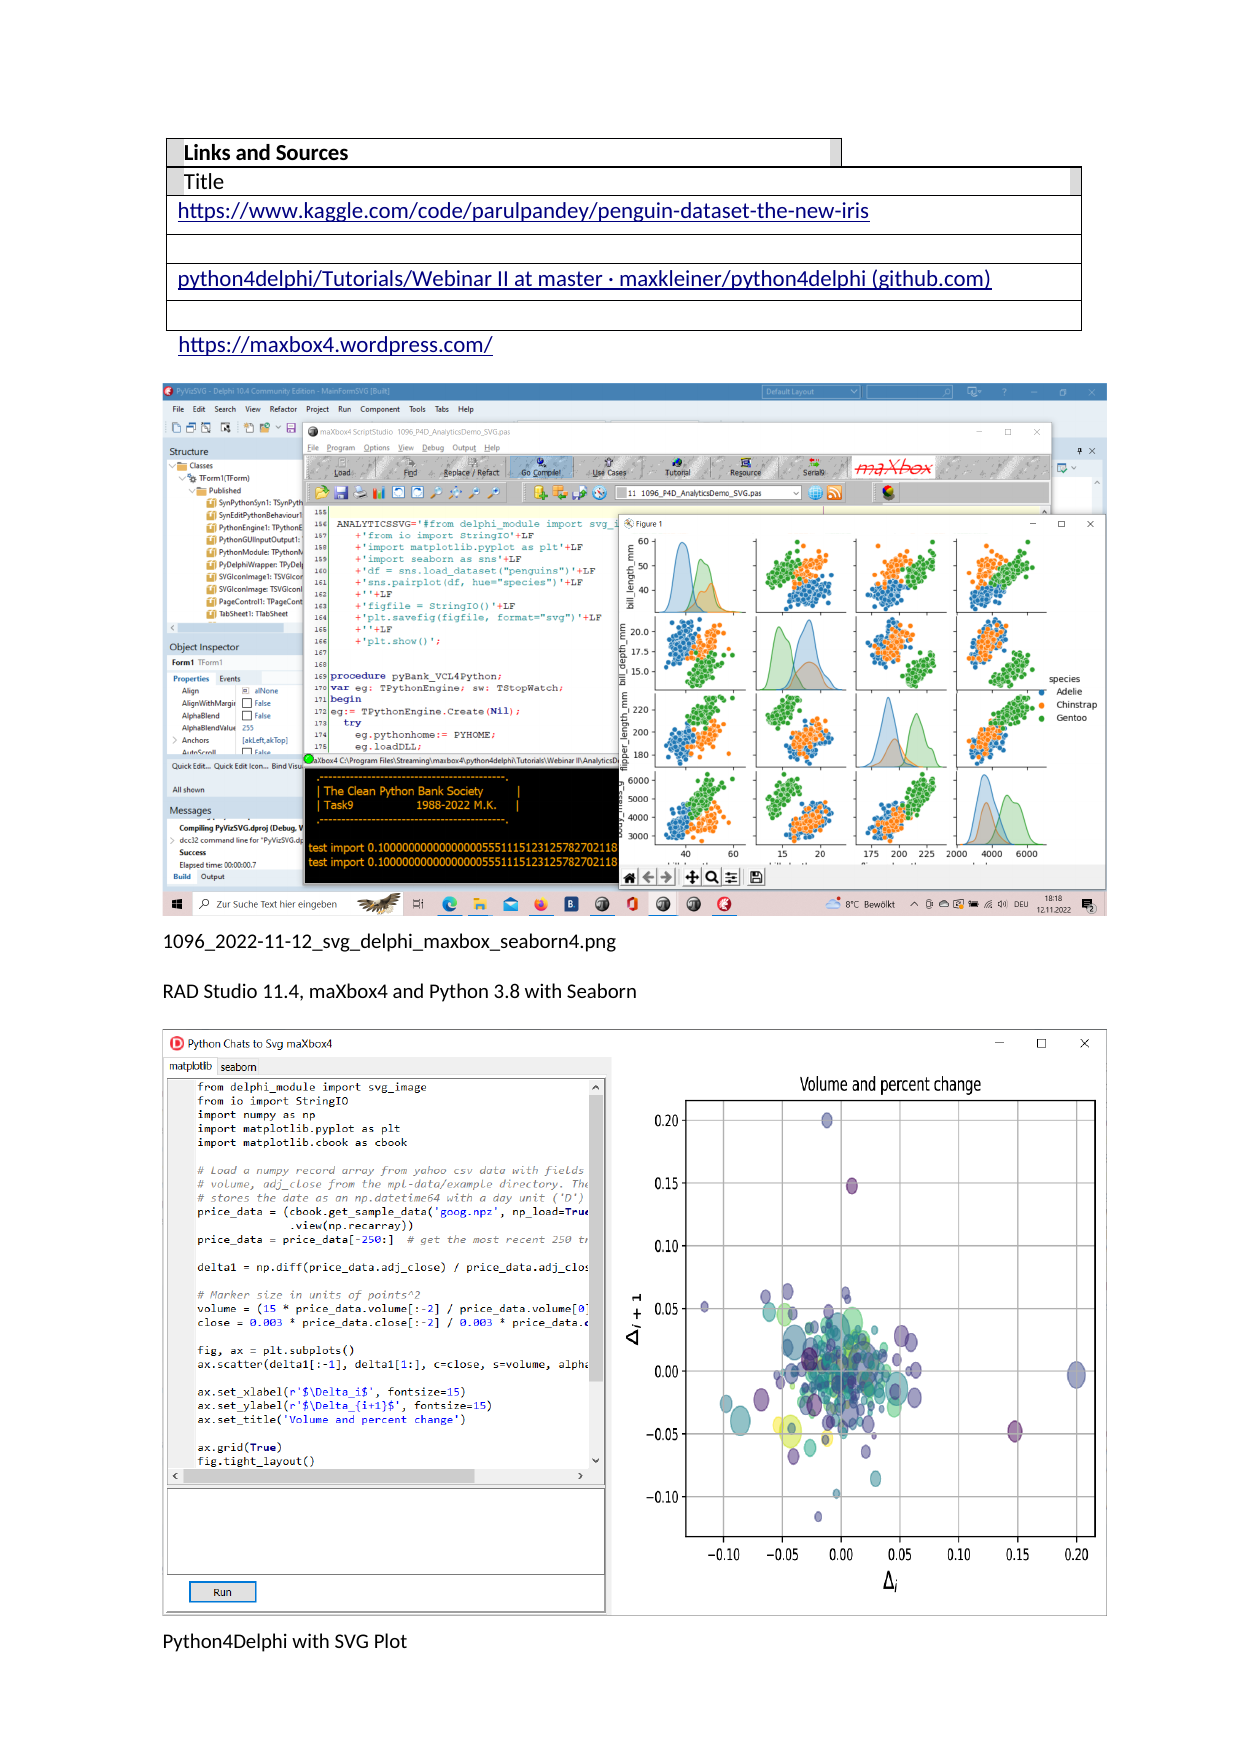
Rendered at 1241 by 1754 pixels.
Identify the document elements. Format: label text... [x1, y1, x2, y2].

table_cell [167, 301, 177, 329]
table_cell Title [1070, 168, 1081, 195]
picture [162, 383, 1107, 916]
text 1096_2022-11-12_svg_delphi_maxbox_seaborn4.png [162, 928, 1107, 953]
text RAD Studio 11.4, maXbox4 and Python 3.8 with Seaborn [162, 979, 1107, 1004]
table_cell [167, 235, 177, 263]
picture [162, 1029, 1107, 1616]
table_cell [1070, 301, 1081, 329]
text Python4Delphi with SVG Plot [162, 1629, 1107, 1654]
table_cell [1070, 235, 1081, 263]
text https://maxbox4.wordpress.com/ [162, 331, 1107, 358]
table_cell python4delphi/Tutorials/Webinar II at master · maxkleiner/python4delphi (github.com) [167, 264, 1081, 300]
table_cell Title [167, 168, 184, 195]
table_header Links and Sources [167, 139, 184, 166]
